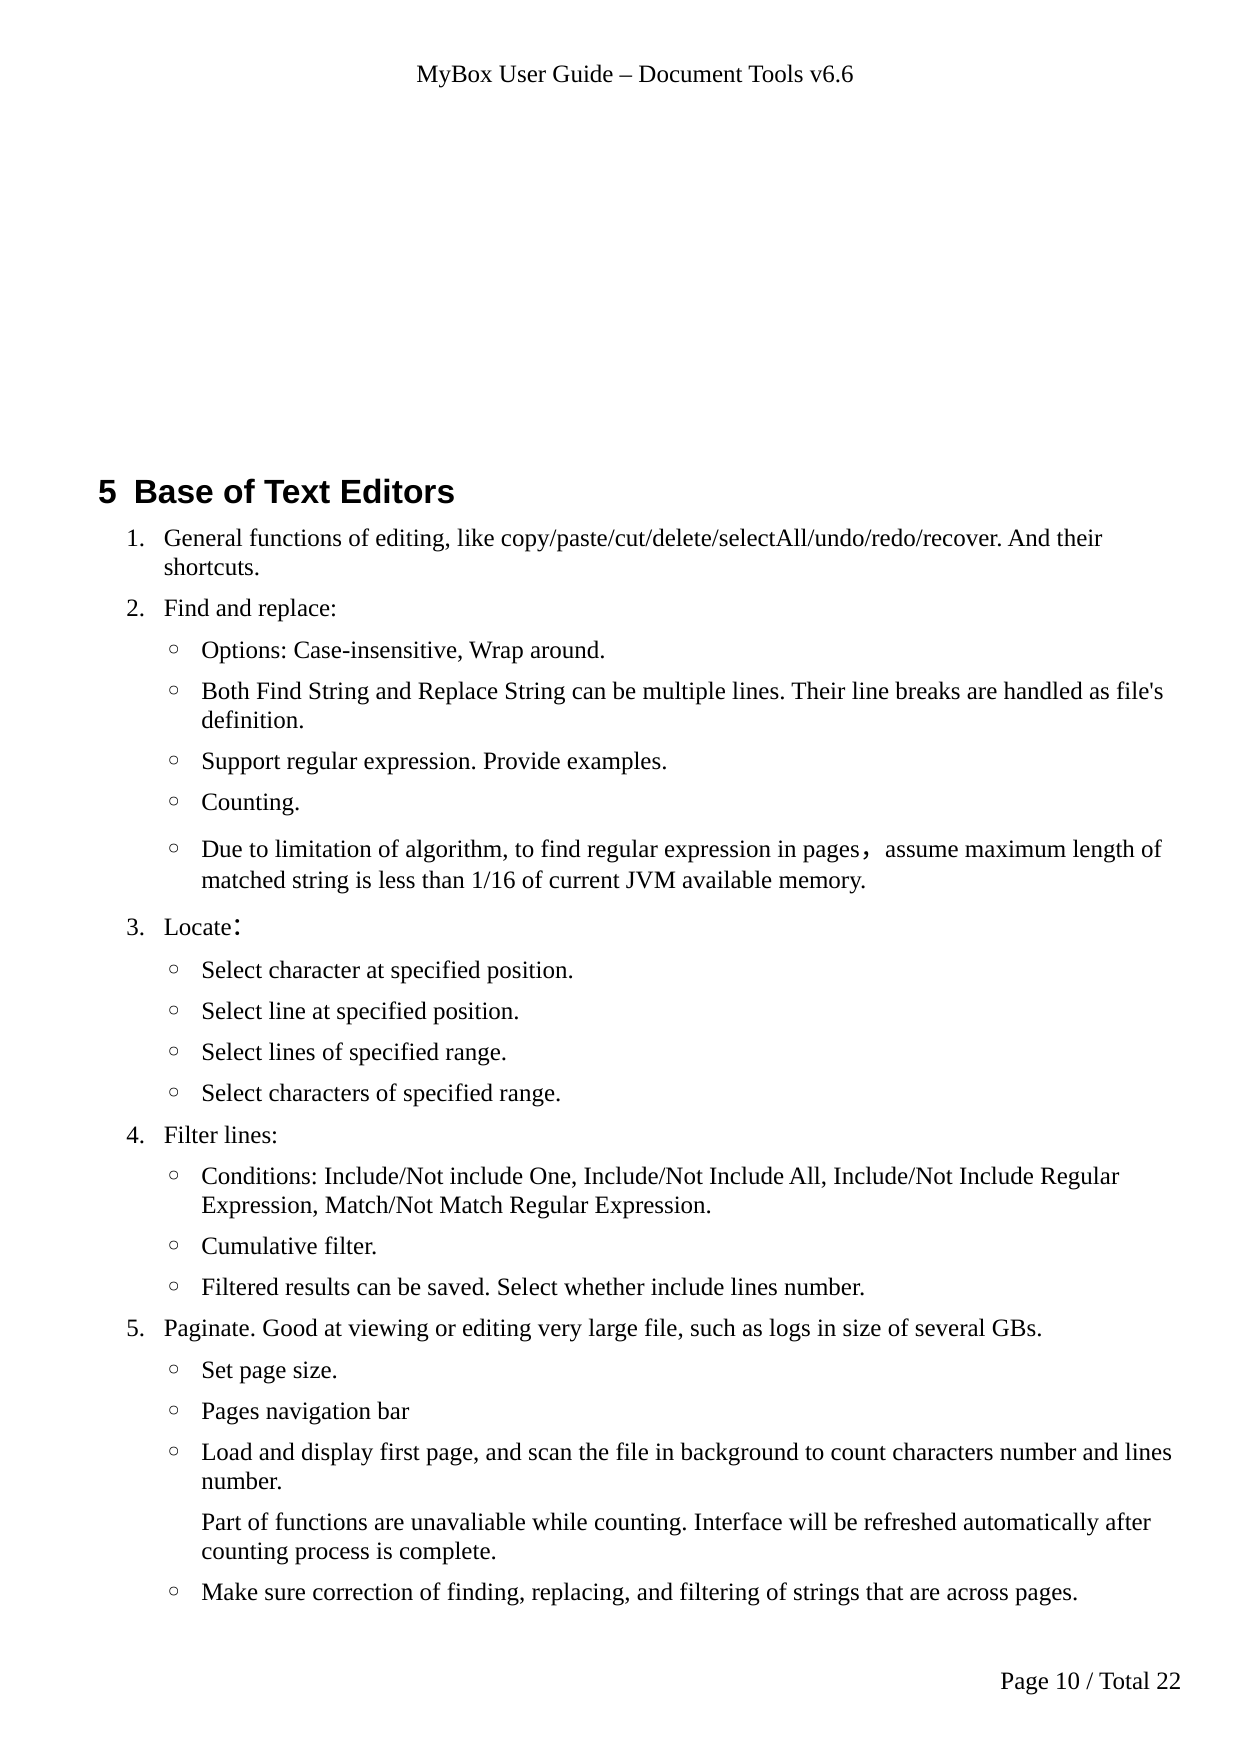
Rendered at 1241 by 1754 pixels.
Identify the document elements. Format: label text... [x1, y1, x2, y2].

list Cumulative filter. [163, 1231, 1181, 1260]
list General functions of editing, like copy/paste/cut/delete/selectAll/undo/redo/recover. And their shortcuts. [126, 523, 1181, 581]
list Make sure correction of finding, replacing, and filtering of strings that are across pages. [163, 1577, 1181, 1606]
list Both Find String and Replace String can be multiple lines. Their line breaks are handled as file's definition. [163, 676, 1181, 733]
list Filtered results can be saved. Select whether include lines number. [163, 1272, 1181, 1301]
list Locate： [126, 906, 1181, 942]
list Filter lines: [126, 1120, 1181, 1148]
list Counting. [163, 787, 1181, 816]
list Pages navigation bar [163, 1396, 1181, 1425]
subtitle Base of Text Editors [88, 472, 1181, 511]
list Load and display first page, and scan the file in background to count characters number and lines number. [163, 1437, 1181, 1495]
list Select line at specified position. [163, 996, 1181, 1025]
list Support regular expression. Provide examples. [163, 746, 1181, 775]
list Options: Case-insensitive, Wrap around. [163, 635, 1181, 663]
list Due to limitation of algorithm, to find regular expression in pages，assume maximum length of matched string is less than 1/16 of current JVM available memory. [163, 828, 1181, 893]
list Paginate. Good at viewing or editing very large file, such as logs in size of several GBs. [126, 1313, 1181, 1342]
list Select characters of specified range. [163, 1078, 1181, 1107]
list Part of functions are unavaliable while counting. Interface will be refreshed automatically after counting process is complete. [163, 1507, 1181, 1565]
list Conditions: Include/Not include One, Include/Not Include All, Include/Not Include Regular Expression, Match/Not Match Regular Expression. [163, 1161, 1181, 1218]
list Set page size. [163, 1355, 1181, 1383]
list Select lines of specified range. [163, 1037, 1181, 1066]
list Select character at specified position. [163, 955, 1181, 983]
list Find and replace: [126, 593, 1181, 622]
